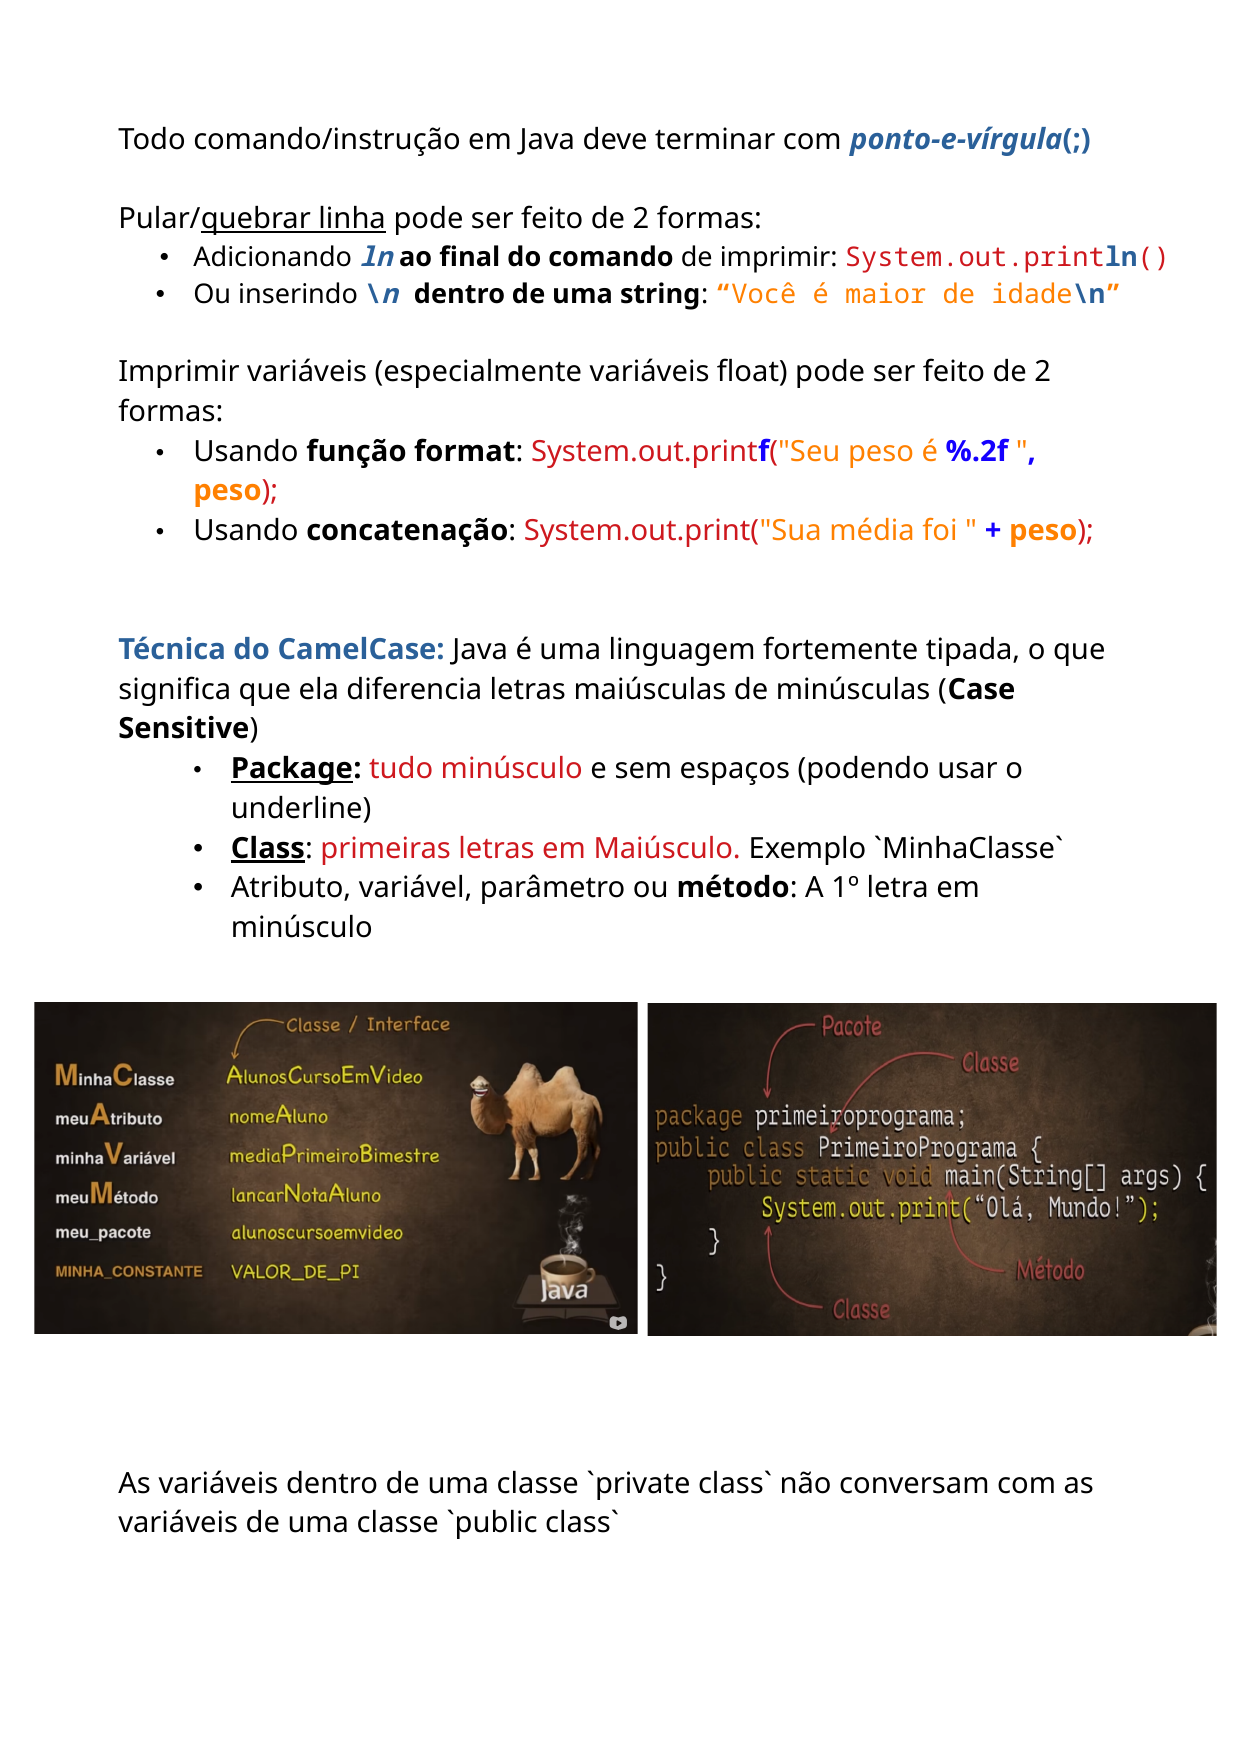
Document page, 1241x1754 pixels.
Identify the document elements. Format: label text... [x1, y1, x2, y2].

text As variáveis dentro de uma classe `private class` não conversam com as variáveis de uma classe `public class` [118, 1422, 1122, 1541]
text Pular/quebrar linha pode ser feito de 2 formas: [118, 197, 1122, 237]
list Usando função format: System.out.printf("Seu peso é %.2f ", peso); [156, 430, 1122, 509]
picture [647, 1003, 1217, 1336]
list Atributo, variável, parâmetro ou método: A 1º letra em minúsculo [193, 867, 1122, 986]
list Ou inserindo \n dentro de uma string: “Você é maior de idade\n” [156, 274, 1122, 311]
picture [34, 1002, 638, 1334]
text Imprimir variáveis (especialmente variáveis float) pode ser feito de 2 formas: [118, 351, 1122, 430]
list Adicionando ln ao final do comando de imprimir: System.out.println() [159, 237, 1187, 274]
text Todo comando/instrução em Java deve terminar com ponto-e-vírgula(;) [118, 118, 1122, 158]
list Usando concatenação: System.out.print("Sua média foi " + peso); [156, 509, 1122, 549]
list Package: tudo minúsculo e sem espaços (podendo usar o underline) [193, 747, 1122, 827]
text Técnica do CamelCase: Java é uma linguagem fortemente tipada, o que significa que ela diferencia letras maiúsculas de minúsculas (Case Sensitive) [118, 628, 1122, 747]
list Class: primeiras letras em Maiúsculo. Exemplo `MinhaClasse` [193, 827, 1122, 867]
